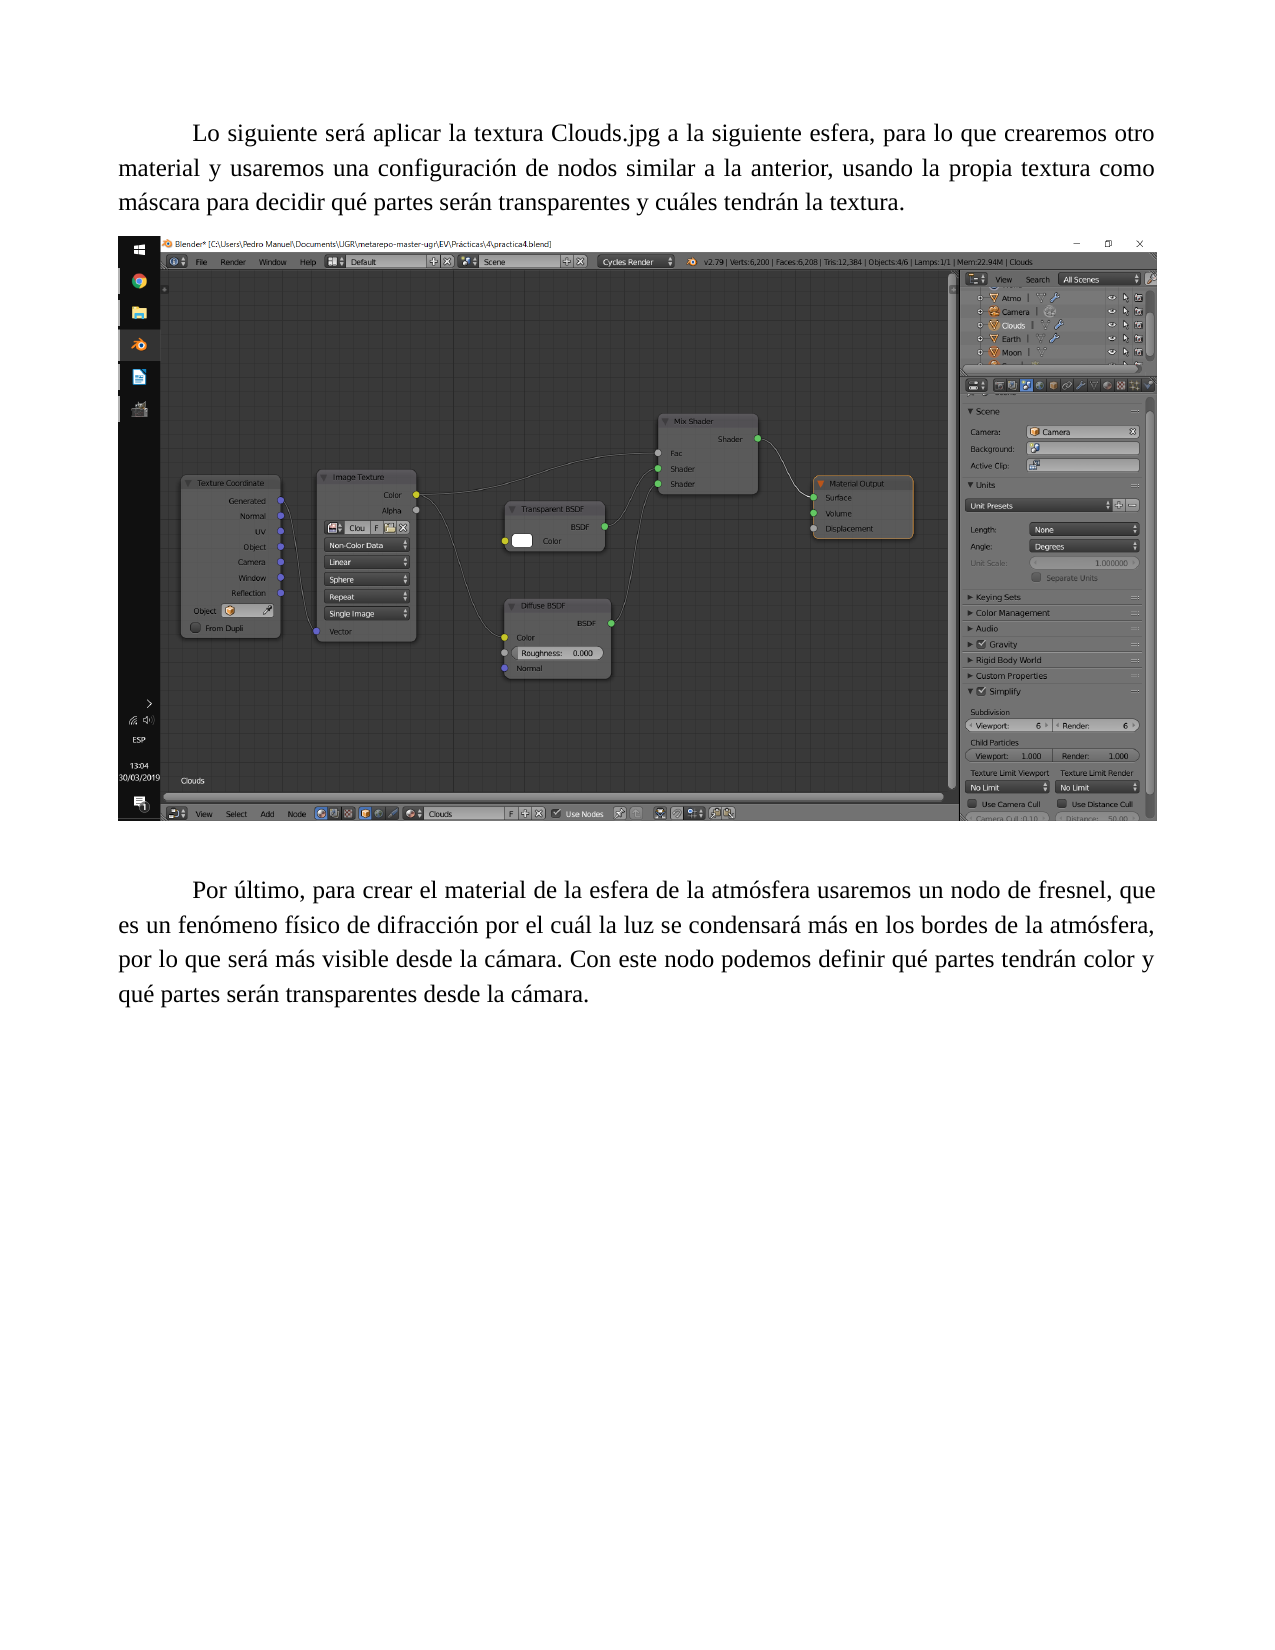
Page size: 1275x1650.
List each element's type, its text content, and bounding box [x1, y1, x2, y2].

text Por último, para crear el material de la esfera de la atmósfera usaremos un nodo de fresnel, que es un fenómeno físico de difracción por el cuál la luz se condensará más en los bordes de la atmósfera, por lo que será más visible desde la cámara. Con este nodo podemos definir qué partes tendrán color y qué partes serán transparentes desde la cámara. [118, 875, 1157, 1007]
text Lo siguiente será aplicar la textura Clouds.jpg a la siguiente esfera, para lo que crearemos otro material y usaremos una configuración de nodos similar a la anterior, usando la propia textura como máscara para decidir qué partes serán transparentes y cuáles tendrán la textura. [118, 118, 1157, 216]
picture [118, 236, 1157, 821]
